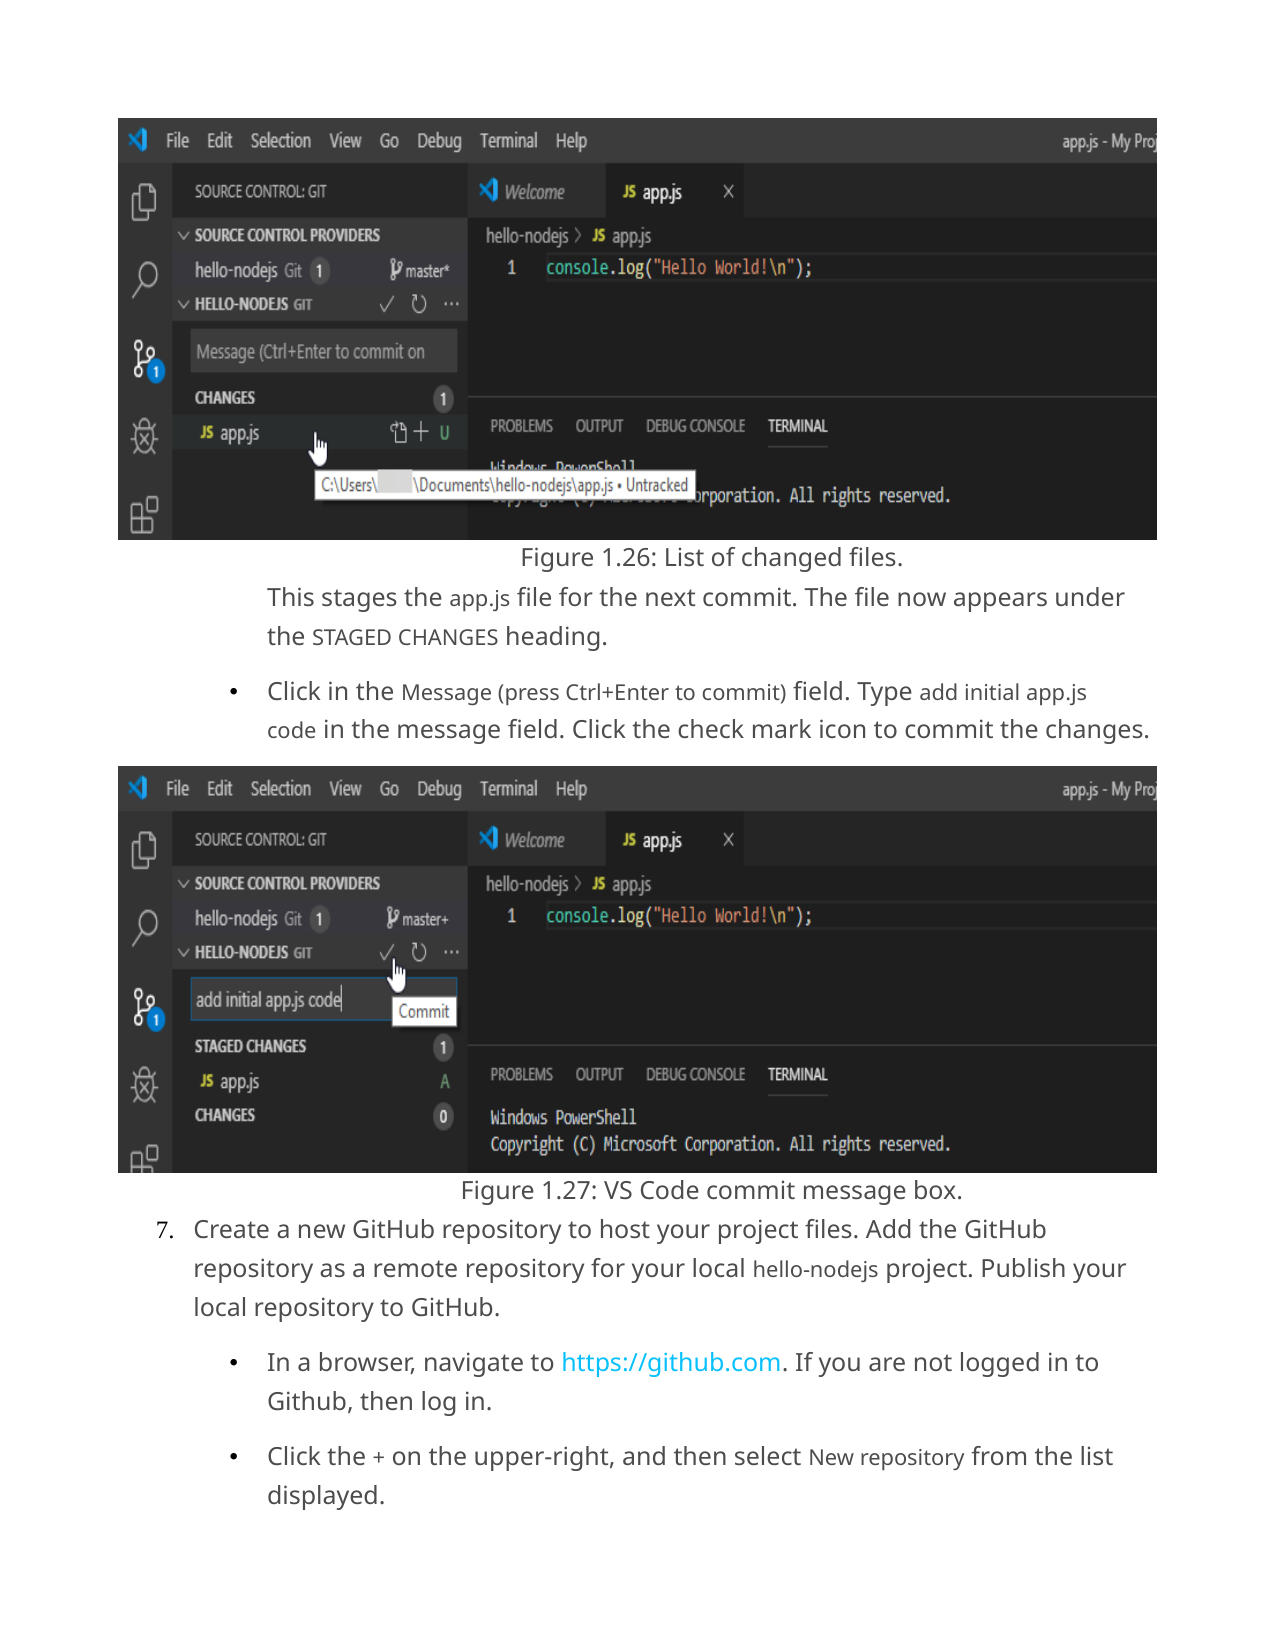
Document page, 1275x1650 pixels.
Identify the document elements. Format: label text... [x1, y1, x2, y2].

picture [118, 118, 1157, 540]
list Click in the Message (press Ctrl+Enter to commit) field. Type add initial app.js code in the message field. Click the check mark icon to commit the changes. [229, 673, 1157, 746]
list This stages the app.js file for the next commit. The file now appears under the STAGED CHANGES heading. [229, 579, 1157, 652]
picture [118, 766, 1157, 1173]
list In a browser, navigate to https://github.com. If you are not logged in to Github, then log in. [229, 1345, 1157, 1418]
list Figure 1.26: List of changed files. [229, 540, 1157, 574]
list Figure 1.27: VS Code commit message box. [229, 1173, 1157, 1207]
list Click the + on the upper-right, and then select New repository from the list displayed. [229, 1439, 1157, 1512]
list Create a new GitHub repository to host your project files. Add the GitHub repository as a remote repository for your local hello-nodejs project. Publish your local repository to GitHub. [156, 1212, 1157, 1324]
